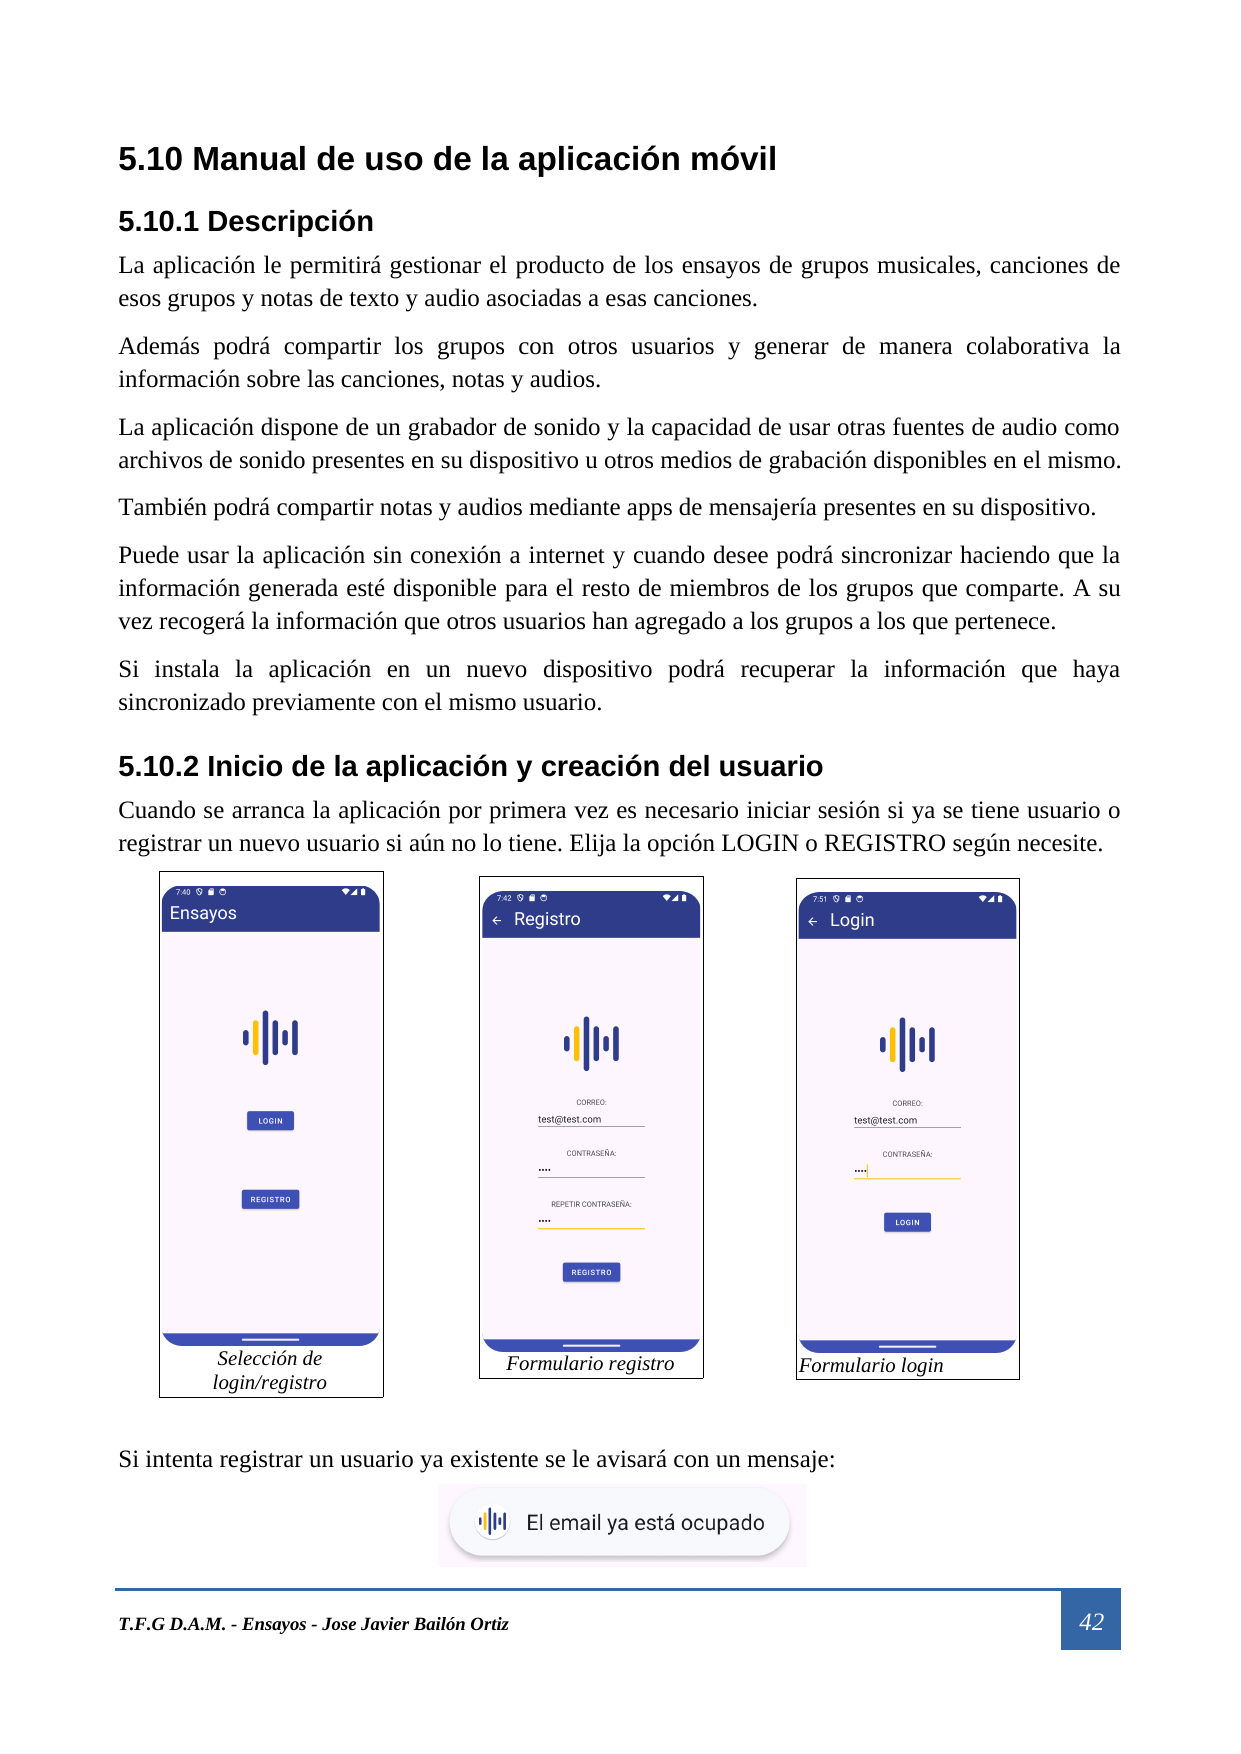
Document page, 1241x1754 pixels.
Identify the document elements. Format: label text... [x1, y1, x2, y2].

text También podrá compartir notas y audios mediante apps de mensajería presentes en su dispositivo. [118, 492, 1122, 521]
picture [161, 886, 380, 1346]
text Si intenta registrar un usuario ya existente se le avisará con un mensaje: [118, 1444, 1122, 1473]
picture [437, 1484, 807, 1567]
text Selección de login/registro [162, 1346, 379, 1394]
subtitle 5.10.1 Descripción [118, 204, 1122, 238]
text Formulario registro [482, 1352, 700, 1375]
text La aplicación dispone de un grabador de sonido y la capacidad de usar otras fuentes de audio como archivos de sonido presentes en su dispositivo u otros medios de grabación disponibles en el mismo. [118, 412, 1122, 473]
picture [482, 891, 701, 1352]
picture [798, 892, 1017, 1353]
text Puede usar la aplicación sin conexión a internet y cuando desee podrá sincronizar haciendo que la información generada esté disponible para el resto de miembros de los grupos que comparte. A su vez recogerá la información que otros usuarios han agregado a los grupos a los que pertenece. [118, 540, 1122, 635]
text Cuando se arranca la aplicación por primera vez es necesario iniciar sesión si ya se tiene usuario o registrar un nuevo usuario si aún no lo tiene. Elija la opción LOGIN o REGISTRO según necesite. [118, 795, 1122, 857]
text La aplicación le permitirá gestionar el producto de los ensayos de grupos musicales, canciones de esos grupos y notas de texto y audio asociadas a esas canciones. [118, 251, 1122, 312]
text Además podrá compartir los grupos con otros usuarios y generar de manera colaborativa la información sobre las canciones, notas y audios. [118, 331, 1122, 393]
subtitle 5.10 Manual de uso de la aplicación móvil [118, 139, 1122, 177]
text Si instala la aplicación en un nuevo dispositivo podrá recuperar la información que haya sincronizado previamente con el mismo usuario. [118, 654, 1122, 715]
text Formulario login [798, 1353, 1016, 1377]
subtitle 5.10.2 Inicio de la aplicación y creación del usuario [118, 749, 1122, 782]
